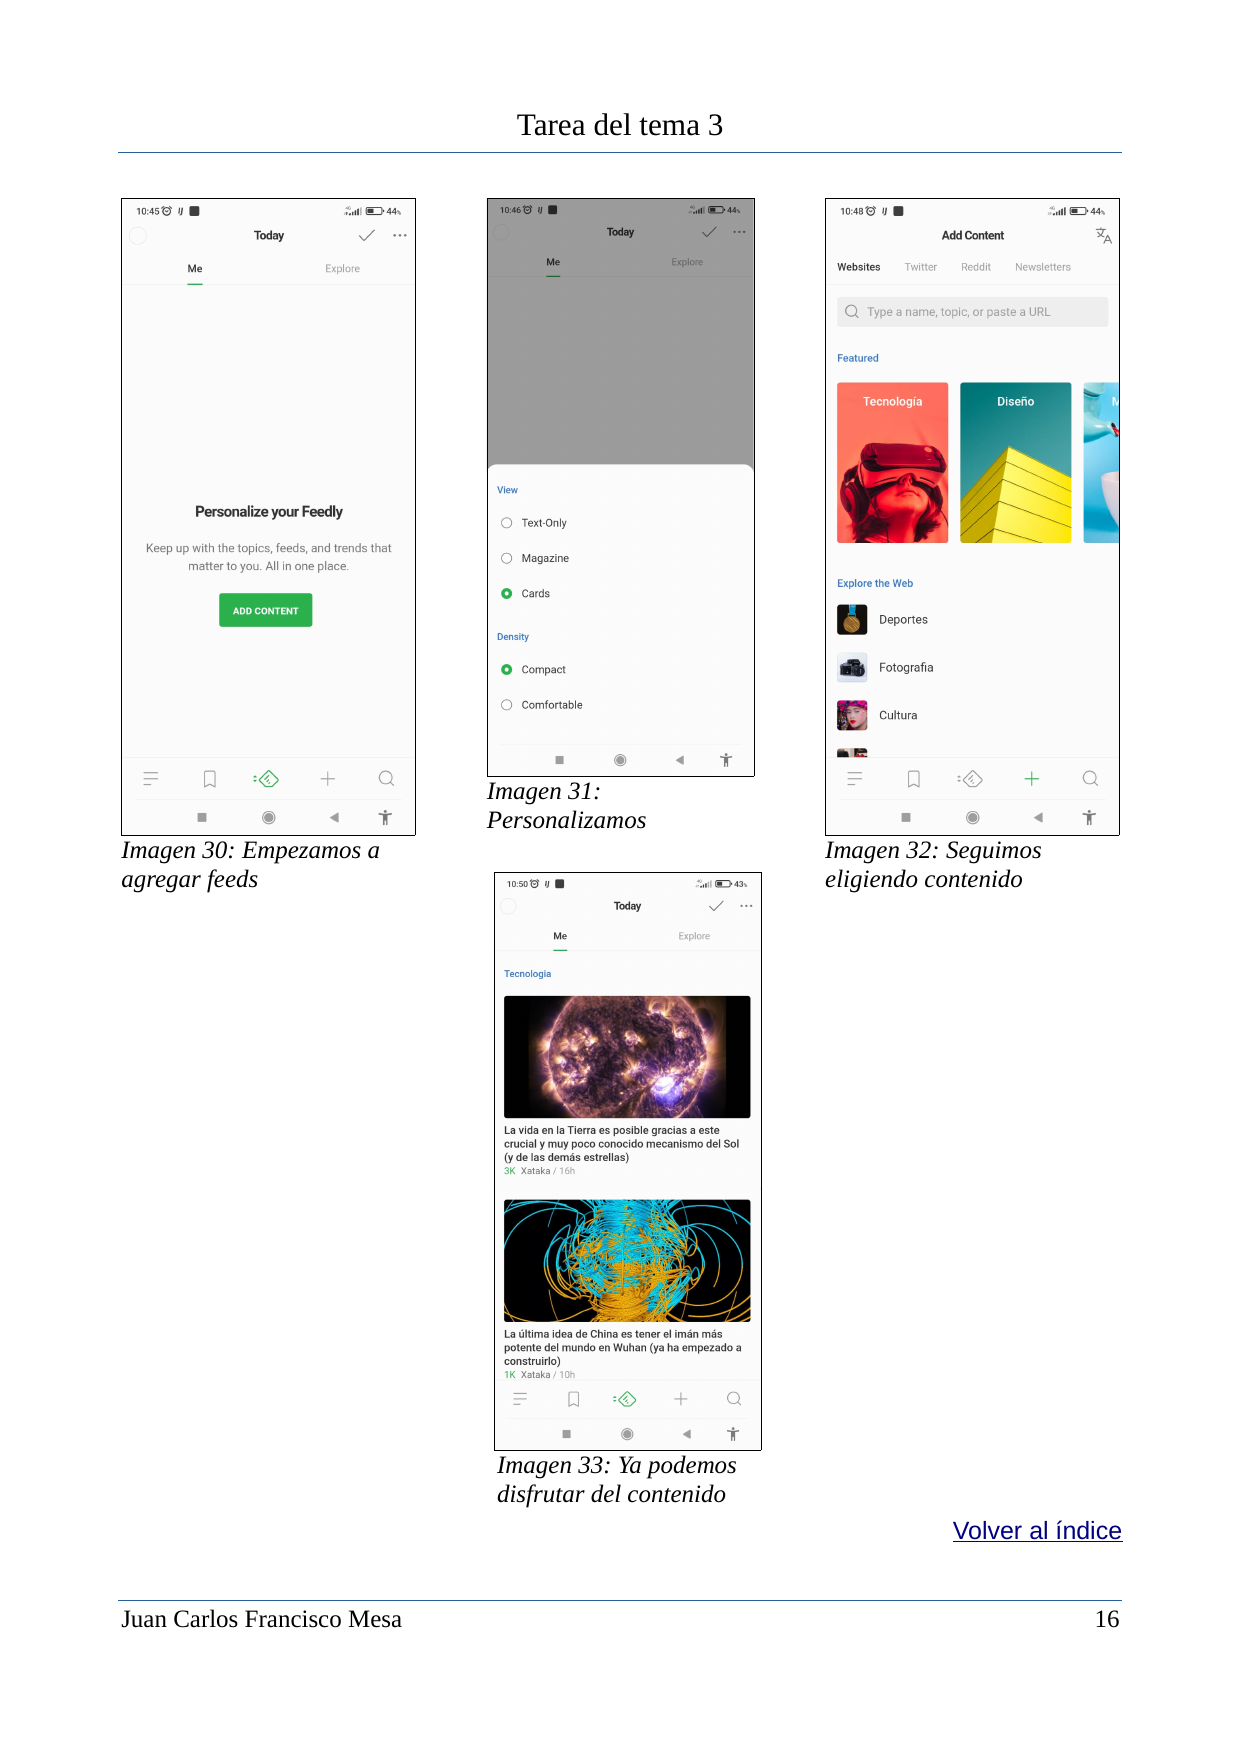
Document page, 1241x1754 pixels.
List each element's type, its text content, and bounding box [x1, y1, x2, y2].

text Imagen 32: Seguimos eligiendo contenido [825, 836, 1119, 893]
picture [488, 199, 754, 776]
text Imagen 33: Ya podemos disfrutar del contenido [497, 909, 764, 1507]
picture [826, 199, 1119, 835]
text Imagen 31: Personalizamos [487, 777, 754, 833]
text Imagen 30: Empezamos a agregar feeds [121, 836, 415, 893]
picture [122, 199, 415, 835]
text Volver al índice [118, 1516, 1122, 1544]
picture [495, 873, 761, 1450]
